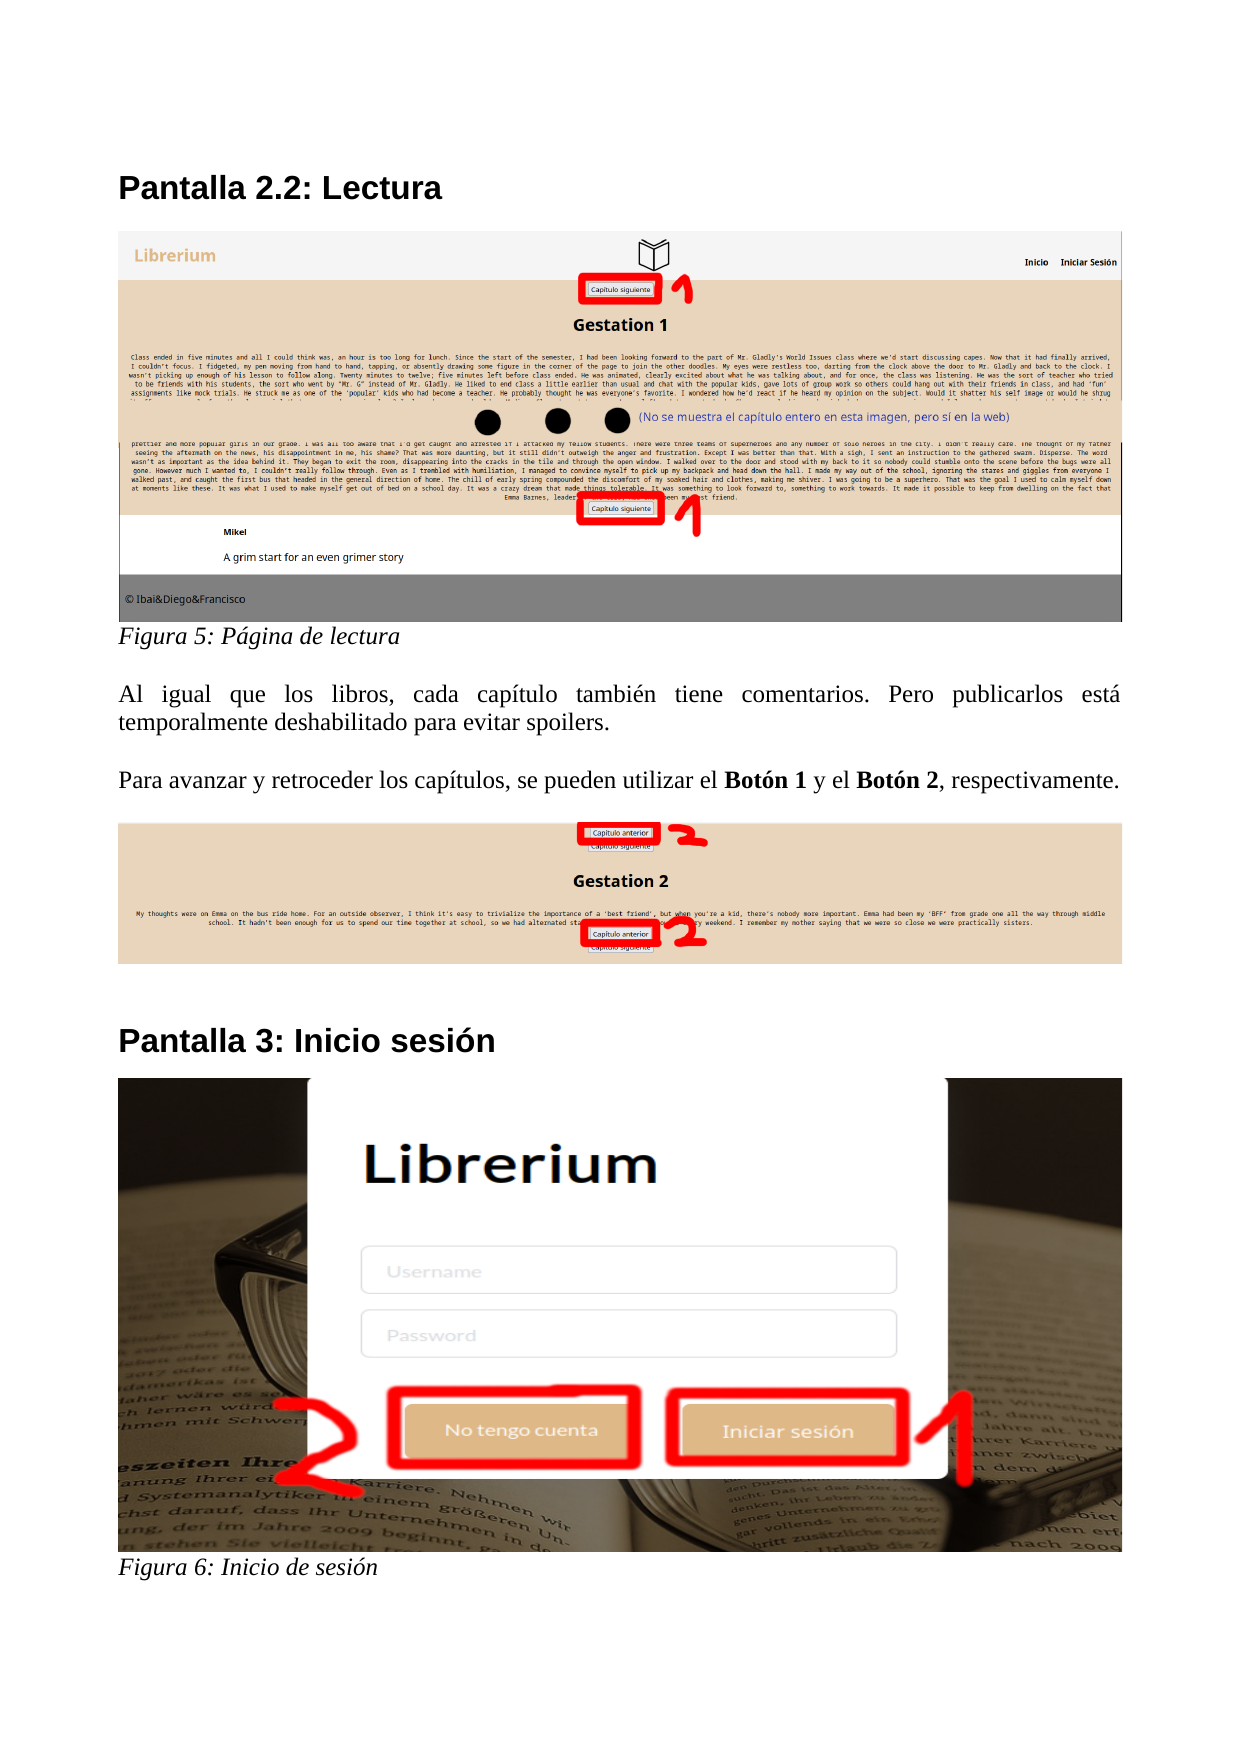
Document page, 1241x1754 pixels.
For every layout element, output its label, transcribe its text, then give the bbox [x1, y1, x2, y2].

subtitle Pantalla 2.2: Lectura [118, 168, 1122, 206]
text Para avanzar y retroceder los capítulos, se pueden utilizar el Botón 1 y el Botón 2, respectivamente. [118, 765, 1122, 794]
text Pantalla 3: Inicio sesión [118, 1580, 1122, 1681]
text Pantalla 3: Inicio sesión [118, 1022, 1122, 1060]
text Figura 5: Página de lectura [118, 622, 1122, 650]
text Figura 6: Inicio de sesión [118, 1552, 1122, 1580]
picture [118, 231, 1123, 622]
picture [118, 822, 1123, 964]
picture [118, 1078, 1123, 1552]
text Al igual que los libros, cada capítulo también tiene comentarios. Pero publicarlos está temporalmente deshabilitado para evitar spoilers. [118, 679, 1122, 736]
text Pantalla 3: Inicio sesión [118, 1066, 1122, 1078]
